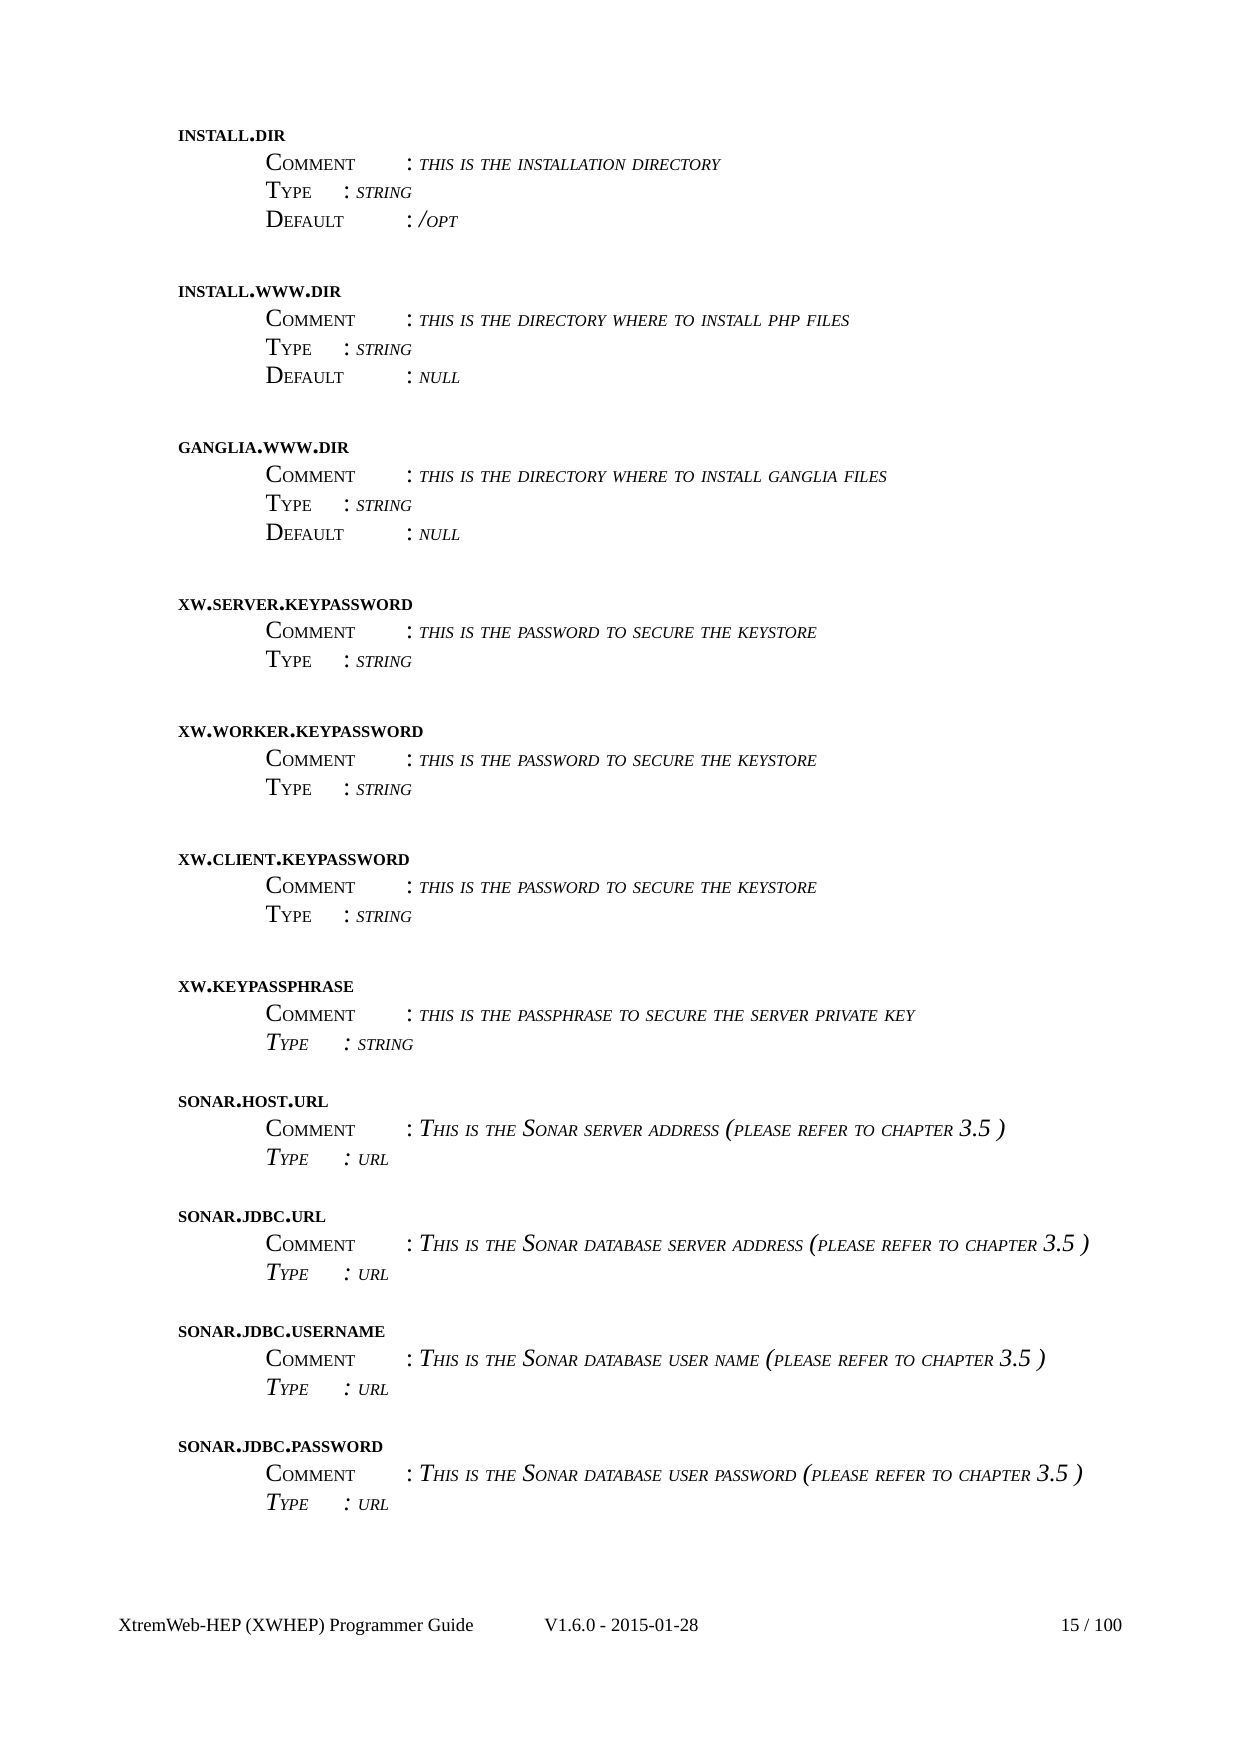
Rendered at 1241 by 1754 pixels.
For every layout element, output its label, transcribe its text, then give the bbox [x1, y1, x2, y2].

text Comment : this is the directory where to install php files [265, 303, 1122, 332]
text Comment : this is the password to secure the keystore [265, 743, 1122, 772]
text Comment : This is the Sonar database user name (please refer to chapter3.5) [265, 1343, 1122, 1372]
text xw.worker.keypassword [178, 714, 1122, 743]
text Default : null [265, 517, 1122, 546]
text install.www.dir [178, 274, 1122, 303]
text sonar.host.url [178, 1084, 1122, 1113]
text ganglia.www.dir [178, 431, 1122, 459]
text Type : string [265, 899, 1122, 928]
text install.dir [178, 118, 1122, 147]
text Type : string [265, 644, 1122, 673]
text Comment : This is the Sonar database user password (please refer to chapter3.5) [265, 1458, 1122, 1487]
text Comment : This is the Sonar server address (please refer to chapter3.5) [265, 1113, 1122, 1142]
text sonar.jdbc.password [178, 1429, 1122, 1458]
text Comment : this is the password to secure the keystore [265, 871, 1122, 899]
text Comment : this is the passphrase to secure the server private key [265, 998, 1122, 1027]
text Comment : this is the installation directory [265, 147, 1122, 176]
text sonar.jdbc.username [178, 1314, 1122, 1343]
text Comment : this is the directory where to install ganglia files [265, 459, 1122, 488]
text Type : string [265, 1027, 1122, 1056]
text Type : string [265, 176, 1122, 204]
text sonar.jdbc.url [178, 1199, 1122, 1228]
text xw.keypassphrase [178, 969, 1122, 998]
text Type : url [265, 1372, 1122, 1401]
text Type : url [265, 1142, 1122, 1171]
text Type : url [265, 1487, 1122, 1516]
text Type : string [265, 332, 1122, 361]
text xw.server.keypassword [178, 587, 1122, 616]
text Default : null [265, 361, 1122, 389]
text Type : string [265, 772, 1122, 801]
text Comment : This is the Sonar database server address (please refer to chapter3.5) [265, 1228, 1122, 1257]
text Type : string [265, 488, 1122, 517]
text Comment : this is the password to secure the keystore [265, 616, 1122, 644]
text Type : url [265, 1257, 1122, 1286]
text xw.client.keypassword [178, 842, 1122, 871]
text Default : /opt [265, 204, 1122, 233]
